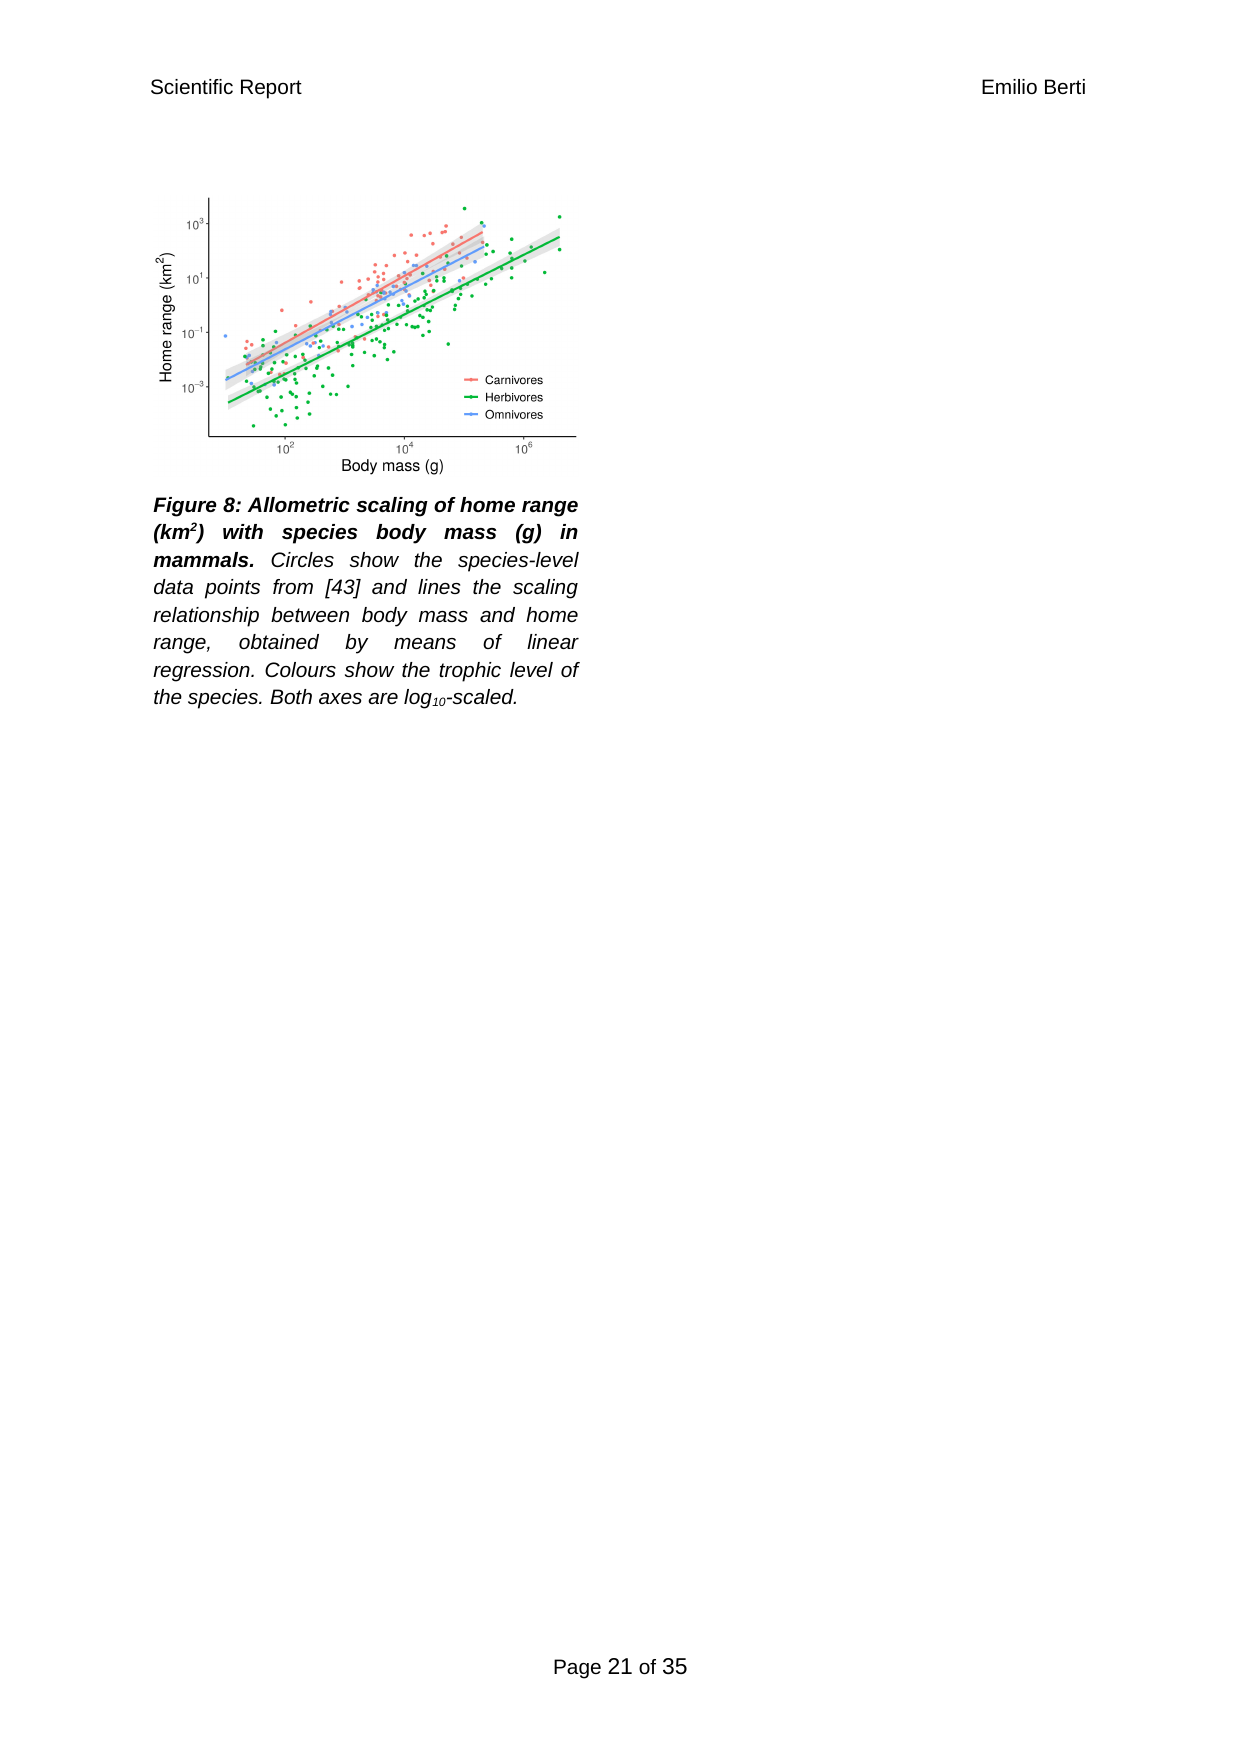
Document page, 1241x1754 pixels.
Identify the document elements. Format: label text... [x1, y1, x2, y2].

text Figure 8: Allometric scaling of home range (km2) with species body mass (g) in mammals. Circles show the species-level data points from [43] and lines the scaling relationship between body mass and home range, obtained by means of linear regression. Colours show the trophic level of the species. Both axes are log10-scaled. [153, 477, 579, 709]
picture [153, 195, 579, 477]
